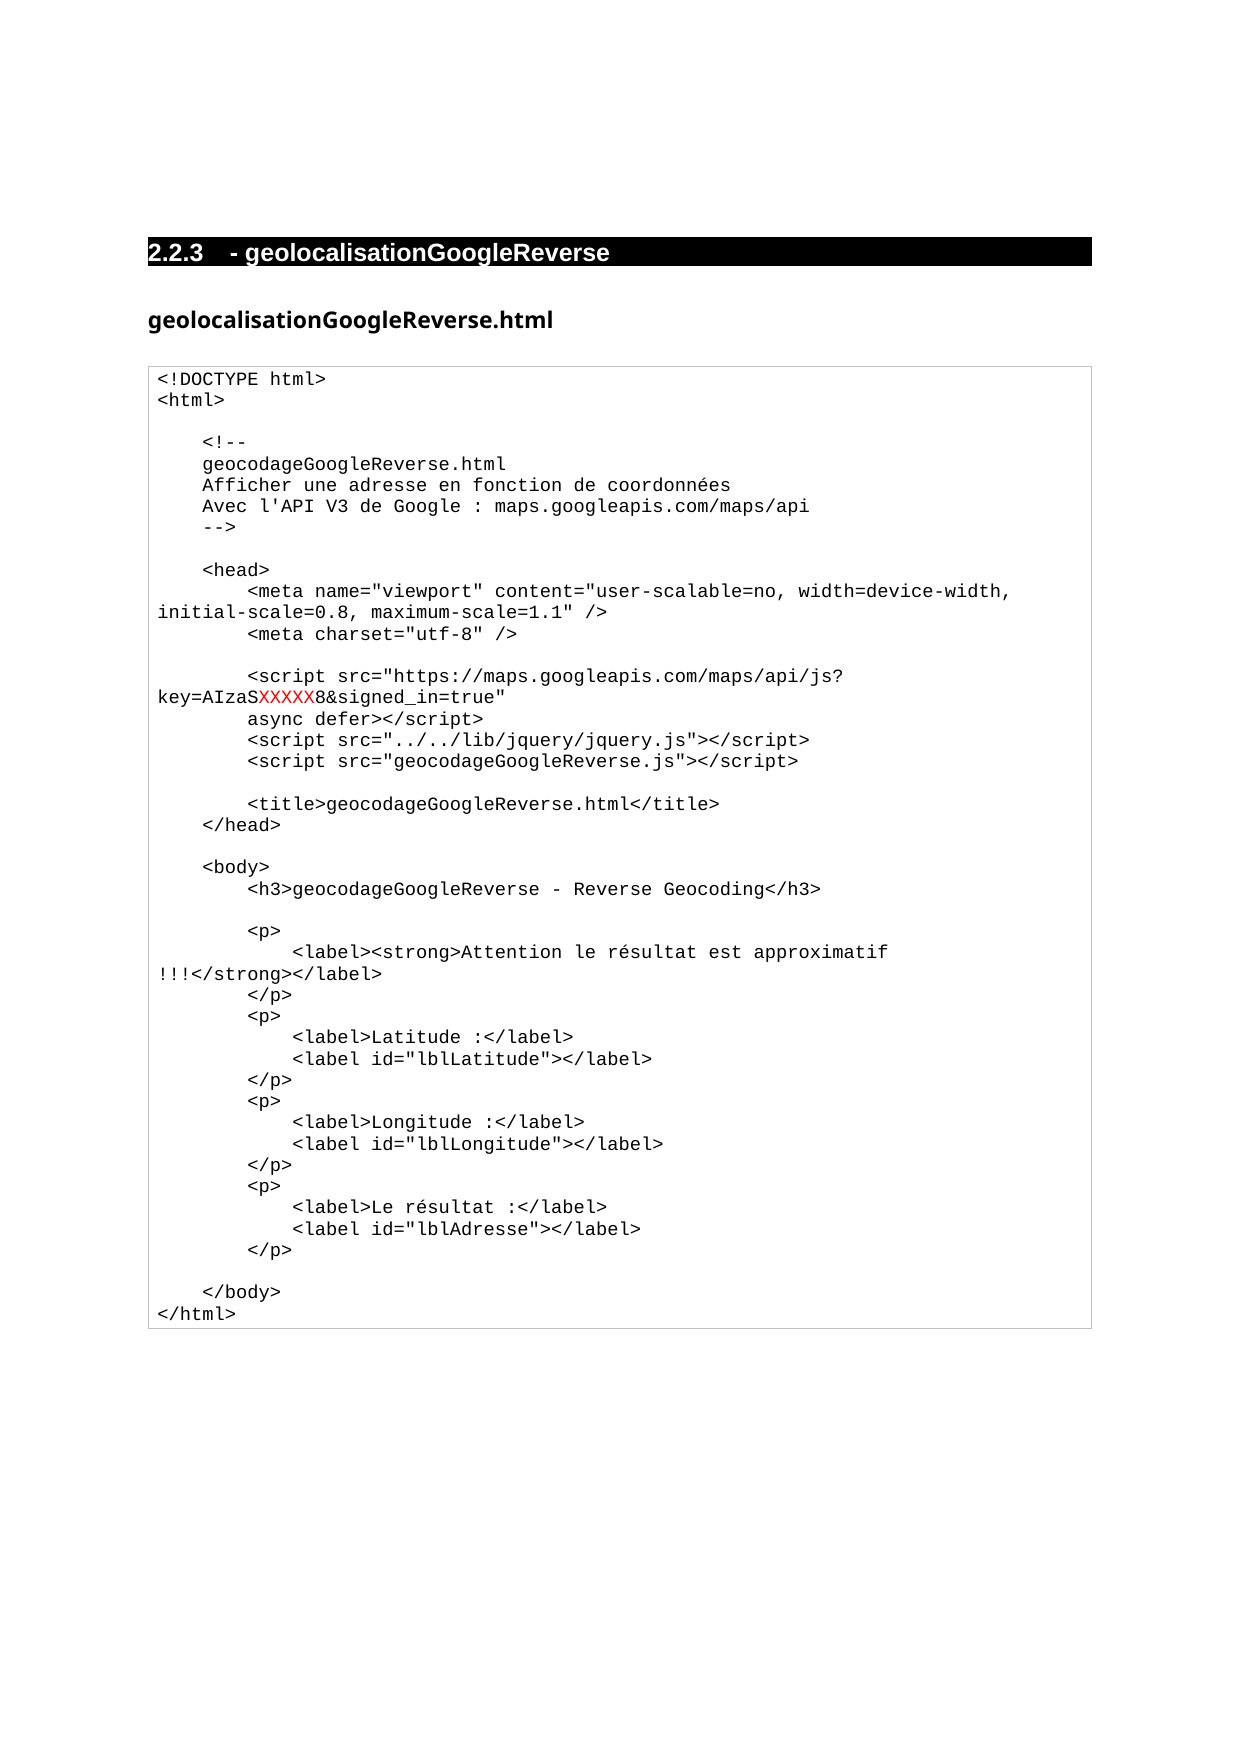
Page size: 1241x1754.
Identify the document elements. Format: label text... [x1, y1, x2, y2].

text </html> [149, 1301, 1091, 1328]
text <label>Le résultat :</label> [149, 1195, 1091, 1216]
text <html> [149, 387, 1091, 412]
text <p> [149, 1089, 1091, 1110]
text <label id="lblLongitude"></label> [149, 1131, 1091, 1152]
text geolocalisationGoogleReverse.html [148, 304, 1092, 335]
text </p> [149, 982, 1091, 1004]
subtitle - geolocalisationGoogleReverse [148, 237, 1092, 266]
text <!-- [149, 430, 1091, 451]
text <label>Latitude :</label> [149, 1025, 1091, 1046]
text <script src="../../lib/jquery/jquery.js"></script> [149, 727, 1091, 749]
text <p> [149, 919, 1091, 940]
text <h3>geocodageGoogleReverse - Reverse Geocoding</h3> [149, 876, 1091, 901]
text </p> [149, 1067, 1091, 1089]
text <label><strong>Attention le résultat est approximatif !!!</strong></label> [149, 940, 1091, 982]
text <p> [149, 1004, 1091, 1025]
text --> [149, 515, 1091, 539]
text <label id="lblLatitude"></label> [149, 1046, 1091, 1067]
text </head> [149, 812, 1091, 837]
text <meta charset="utf-8" /> [149, 621, 1091, 646]
text <meta name="viewport" content="user-scalable=no, width=device-width, initial-scale=0.8, maximum-scale=1.1" /> [149, 579, 1091, 621]
text <body> [149, 855, 1091, 876]
text Avec l'API V3 de Google : maps.googleapis.com/maps/api [149, 494, 1091, 515]
text <script src="https://maps.googleapis.com/maps/api/js?key=AIzaSXXXXX8&signed_in=true" [149, 664, 1091, 706]
text <label>Longitude :</label> [149, 1110, 1091, 1131]
text <p> [149, 1174, 1091, 1195]
text <title>geocodageGoogleReverse.html</title> [149, 791, 1091, 812]
text <head> [149, 557, 1091, 579]
text </body> [149, 1280, 1091, 1301]
text </p> [149, 1237, 1091, 1262]
text </p> [149, 1152, 1091, 1174]
text <label id="lblAdresse"></label> [149, 1216, 1091, 1237]
text async defer></script> [149, 706, 1091, 727]
text Afficher une adresse en fonction de coordonnées [149, 472, 1091, 494]
text <script src="geocodageGoogleReverse.js"></script> [149, 749, 1091, 773]
text geocodageGoogleReverse.html [149, 451, 1091, 472]
text <!DOCTYPE html> [149, 367, 1091, 387]
